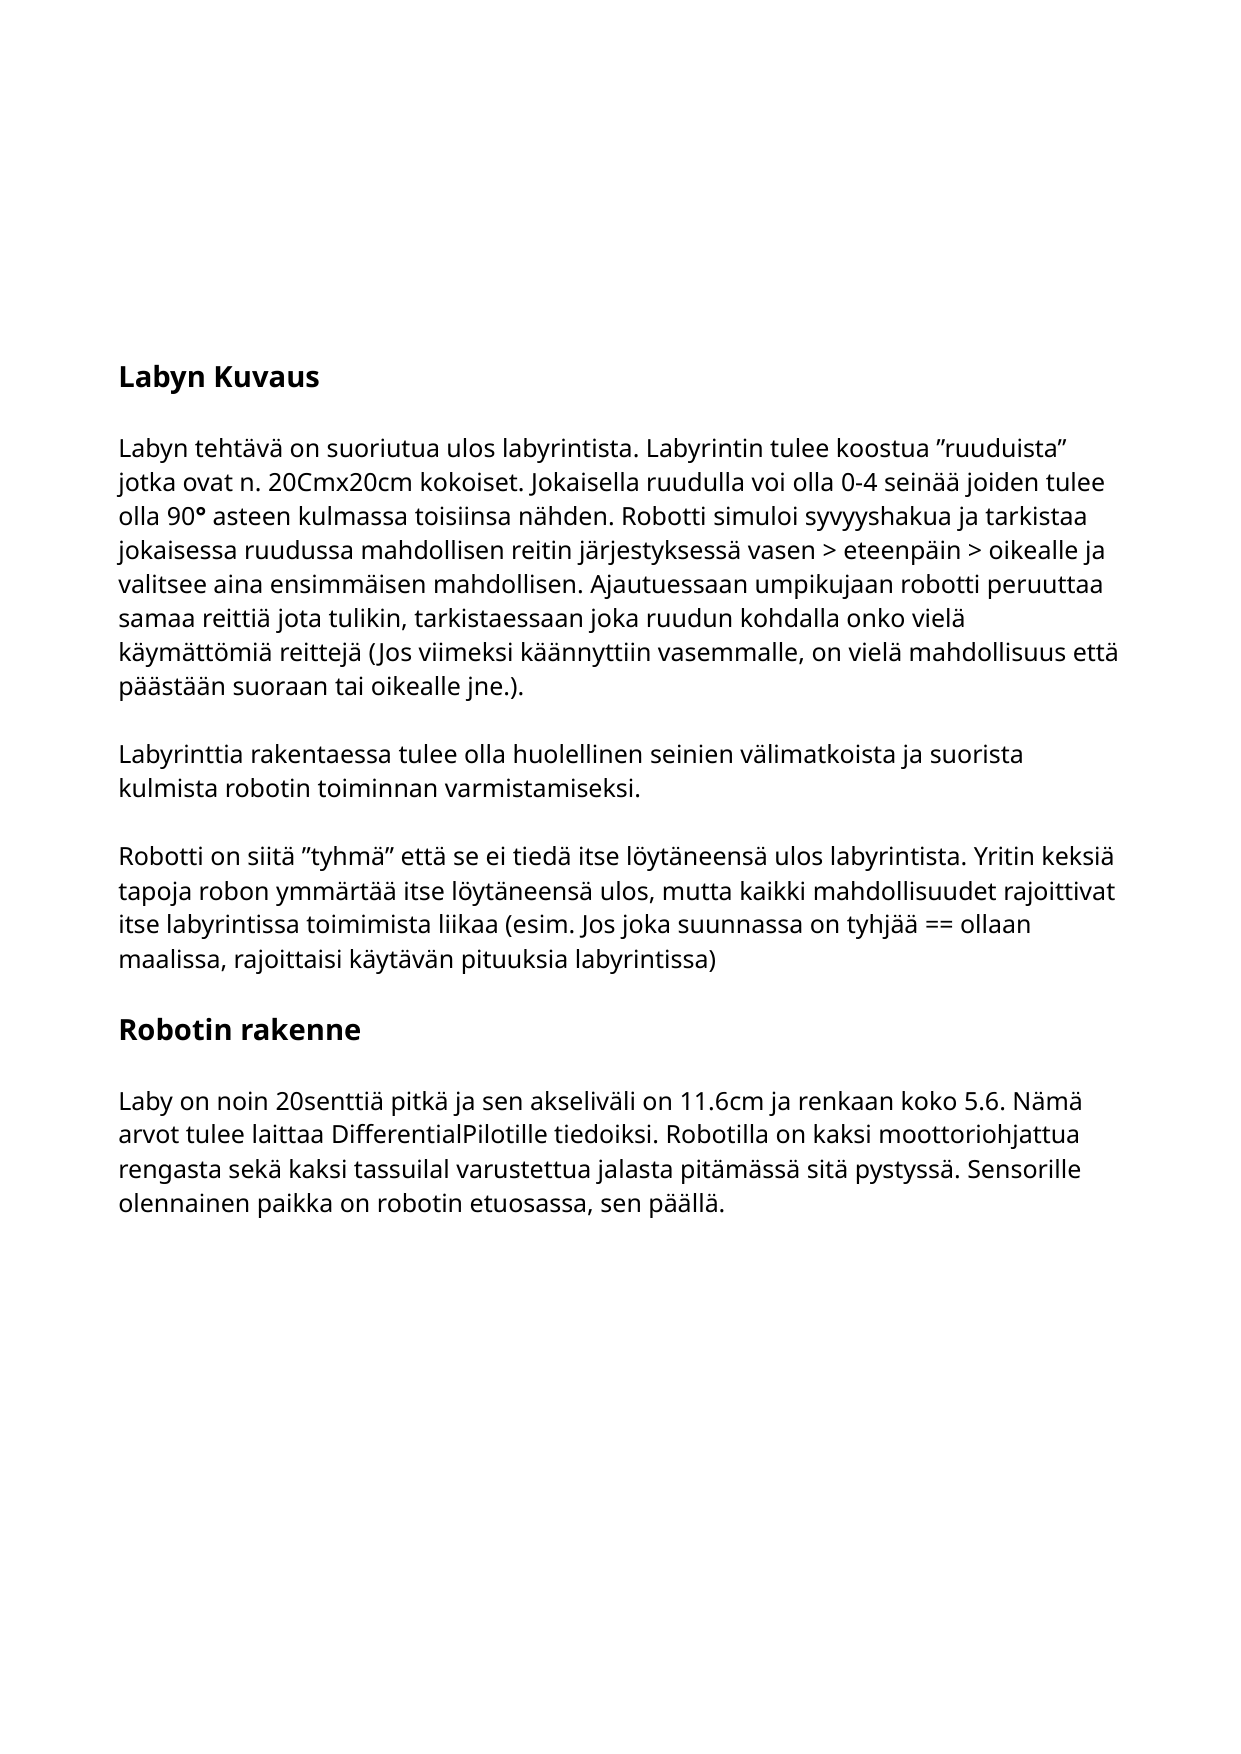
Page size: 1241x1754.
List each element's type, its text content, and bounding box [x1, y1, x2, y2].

text Labyn Kuvaus [118, 357, 1122, 396]
text Robotti on siitä ”tyhmä” että se ei tiedä itse löytäneensä ulos labyrintista. Yritin keksiä tapoja robon ymmärtää itse löytäneensä ulos, mutta kaikki mahdollisuudet rajoittivat itse labyrintissa toimimista liikaa (esim. Jos joka suunnassa on tyhjää == ollaan maalissa, rajoittaisi käytävän pituuksia labyrintissa) [118, 839, 1122, 975]
text Laby on noin 20senttiä pitkä ja sen akseliväli on 11.6cm ja renkaan koko 5.6. Nämä arvot tulee laittaa DifferentialPilotille tiedoiksi. Robotilla on kaksi moottoriohjattua rengasta sekä kaksi tassuilal varustettua jalasta pitämässä sitä pystyssä. Sensorille olennainen paikka on robotin etuosassa, sen päällä. [118, 1083, 1122, 1219]
text Labyn tehtävä on suoriutua ulos labyrintista. Labyrintin tulee koostua ”ruuduista” jotka ovat n. 20Cmx20cm kokoiset. Jokaisella ruudulla voi olla 0-4 seinää joiden tulee olla 90° asteen kulmassa toisiinsa nähden. Robotti simuloi syvyyshakua ja tarkistaa jokaisessa ruudussa mahdollisen reitin järjestyksessä vasen > eteenpäin > oikealle ja valitsee aina ensimmäisen mahdollisen. Ajautuessaan umpikujaan robotti peruuttaa samaa reittiä jota tulikin, tarkistaessaan joka ruudun kohdalla onko vielä käymättömiä reittejä (Jos viimeksi käännyttiin vasemmalle, on vielä mahdollisuus että päästään suoraan tai oikealle jne.). [118, 430, 1122, 703]
text Robotin rakenne [118, 1009, 1122, 1049]
text Labyrinttia rakentaessa tulee olla huolellinen seinien välimatkoista ja suorista kulmista robotin toiminnan varmistamiseksi. [118, 737, 1122, 805]
